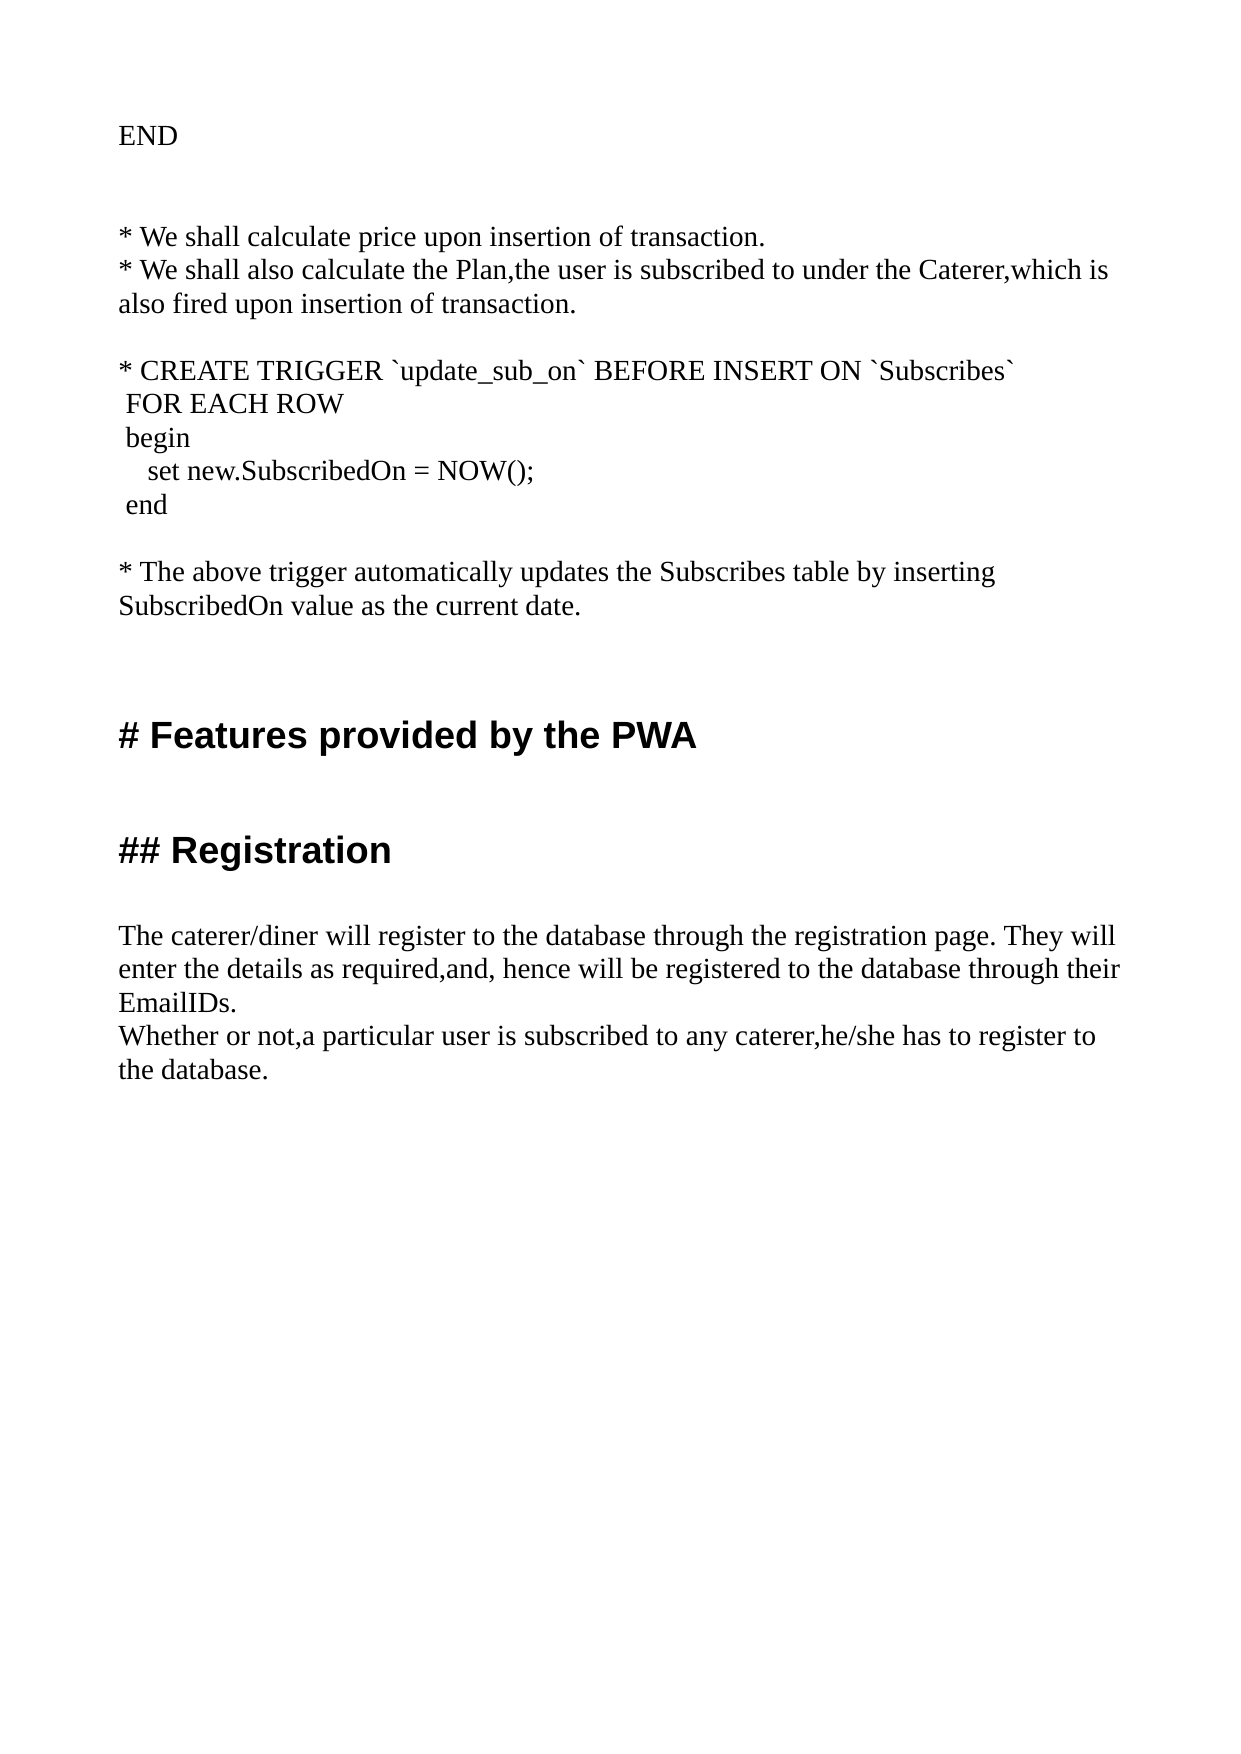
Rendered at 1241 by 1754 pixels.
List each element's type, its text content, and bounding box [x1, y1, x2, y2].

text set new.SubscribedOn = NOW(); [118, 453, 1122, 487]
text The caterer/diner will register to the database through the registration page. They will enter the details as required,and, hence will be registered to the database through their EmailIDs. [118, 918, 1122, 1018]
text * We shall also calculate the Plan,the user is subscribed to under the Caterer,which is also fired upon insertion of transaction. [118, 252, 1122, 319]
text FOR EACH ROW [118, 386, 1122, 420]
text END [118, 118, 1122, 152]
text Whether or not,a particular user is subscribed to any caterer,he/she has to register to the database. [118, 1018, 1122, 1085]
subtitle ## Registration [118, 828, 1122, 872]
subtitle # Features provided by the PWA [118, 713, 1122, 757]
text begin [118, 420, 1122, 453]
text * The above trigger automatically updates the Subscribes table by inserting SubscribedOn value as the current date. [118, 554, 1122, 621]
text * We shall calculate price upon insertion of transaction. [118, 219, 1122, 252]
text * CREATE TRIGGER `update_sub_on` BEFORE INSERT ON `Subscribes` [118, 353, 1122, 386]
text end [118, 487, 1122, 521]
